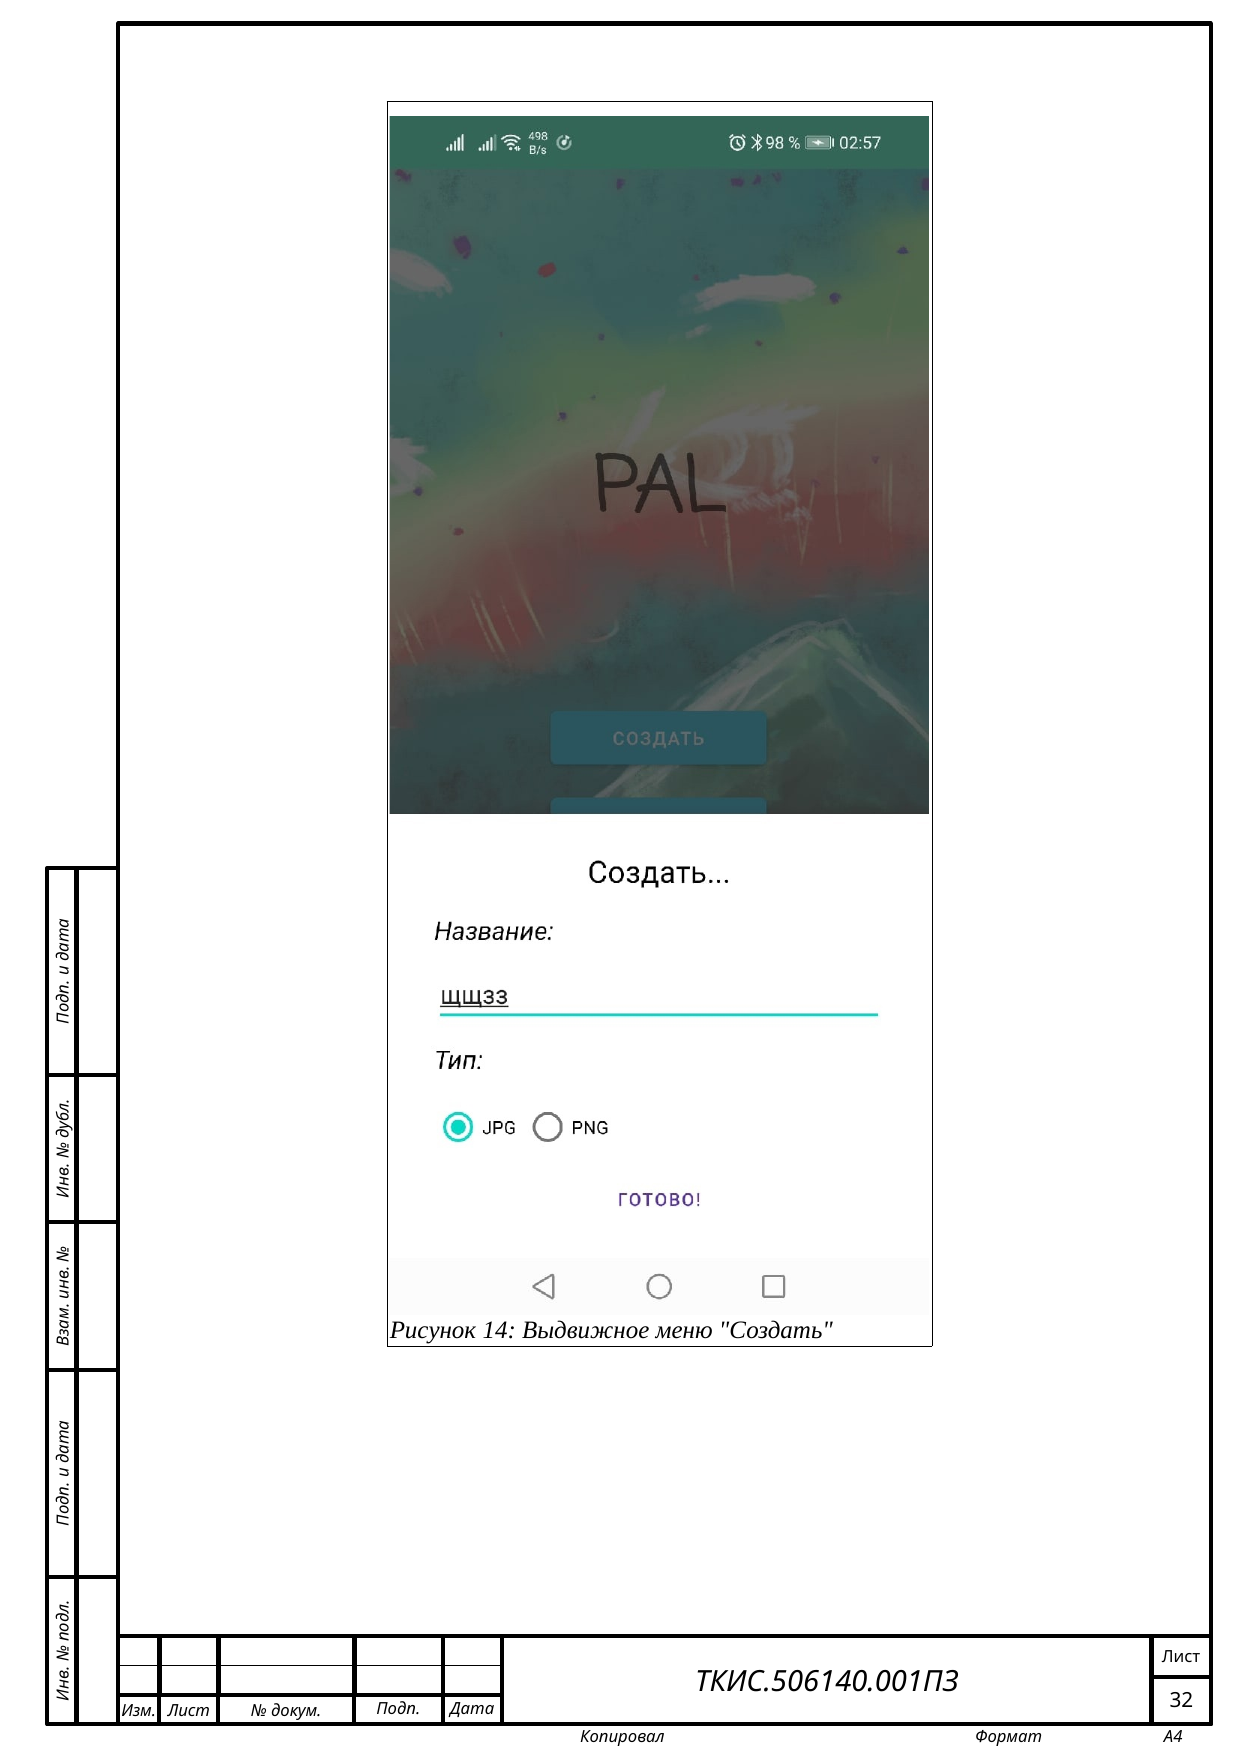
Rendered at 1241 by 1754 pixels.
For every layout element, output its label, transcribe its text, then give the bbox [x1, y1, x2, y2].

picture [389, 116, 929, 1315]
text Рисунок 14: Выдвижное меню "Создать" [389, 1315, 929, 1343]
